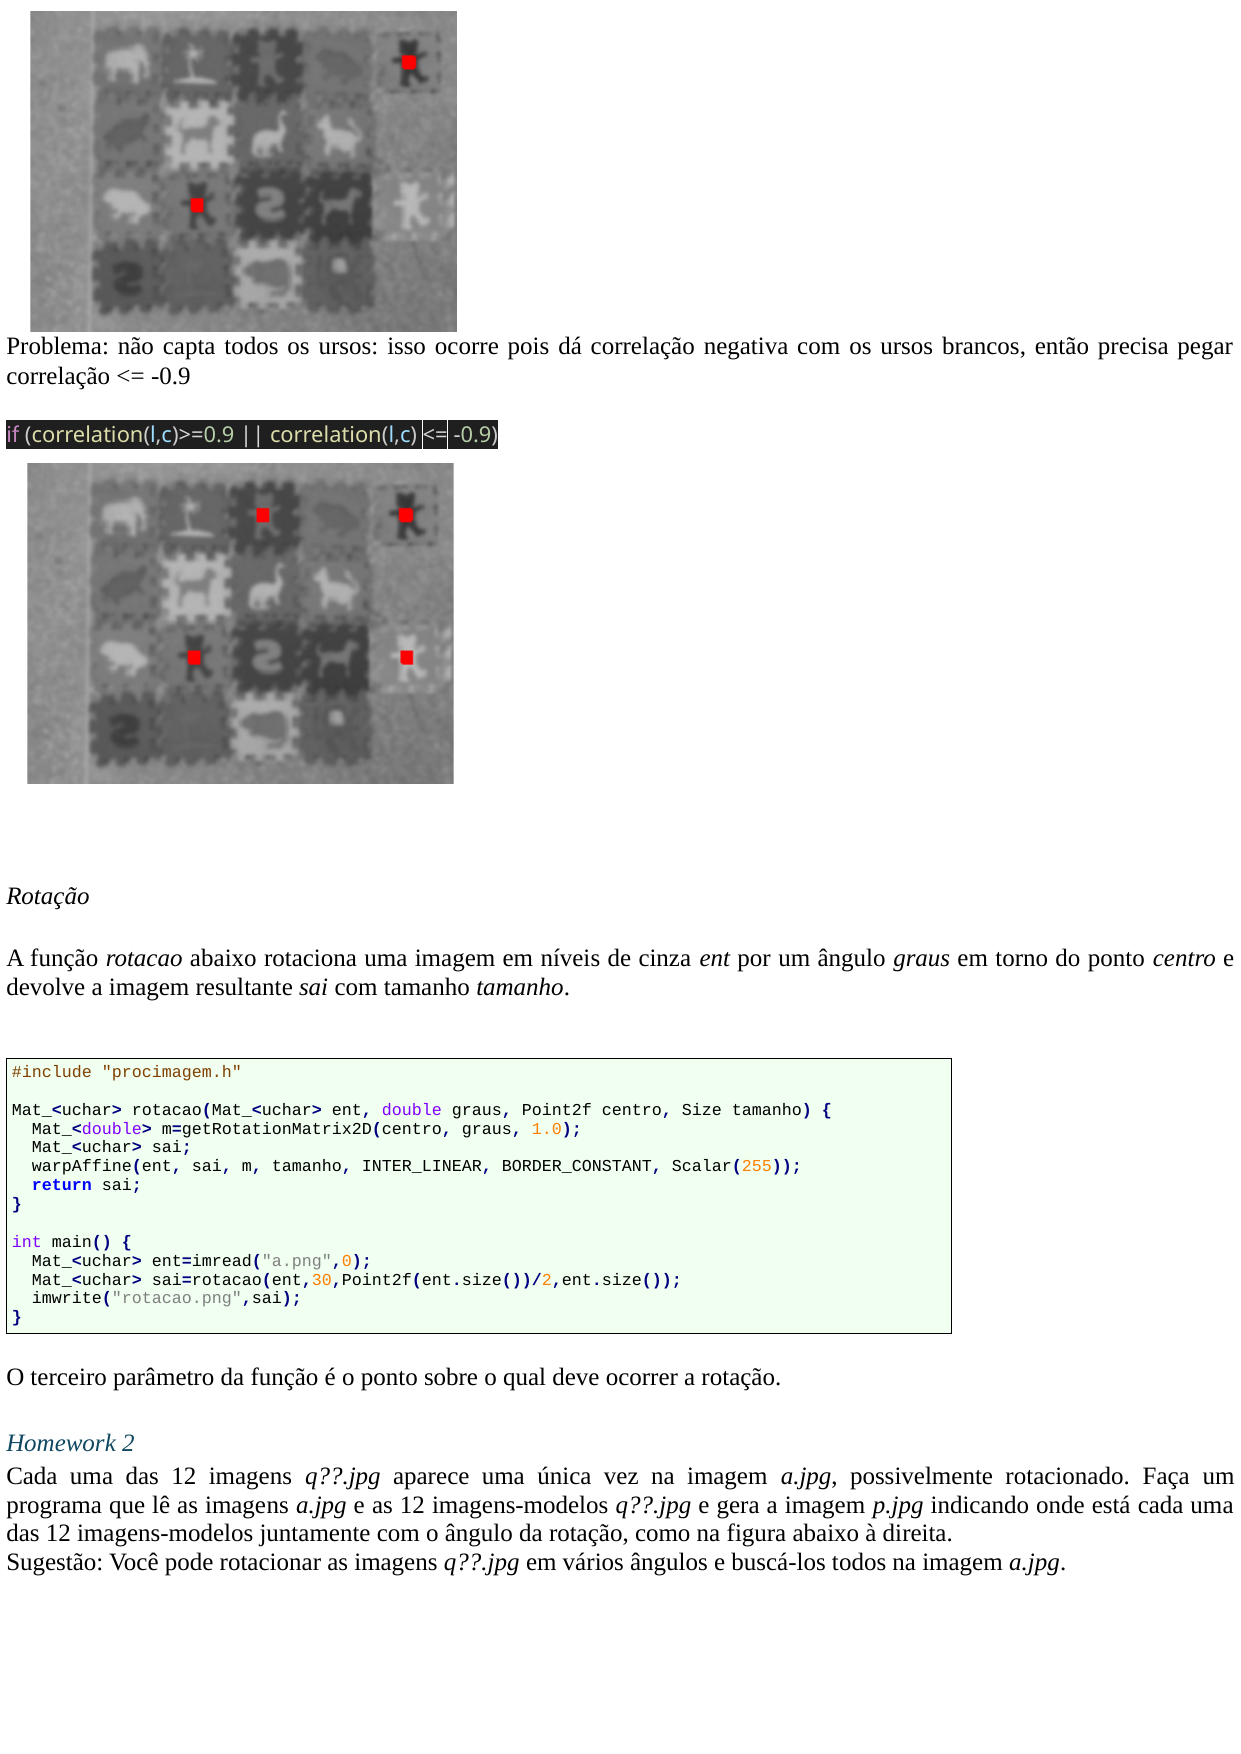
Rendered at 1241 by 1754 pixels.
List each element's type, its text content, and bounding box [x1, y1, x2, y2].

text A função rotacao abaixo rotaciona uma imagem em níveis de cinza ent por um ângulo graus em torno do ponto centro e devolve a imagem resultante sai com tamanho tamanho. [6, 943, 1234, 1000]
text Sugestão: Você pode rotacionar as imagens q??.jpg em vários ângulos e buscá-los todos na imagem a.jpg. [6, 1547, 1234, 1576]
subtitle Homework 2 [6, 1428, 1234, 1457]
text Cada uma das 12 imagens q??.jpg aparece uma única vez na imagem a.jpg, possivelmente rotacionado. Faça um programa que lê as imagens a.jpg e as 12 imagens-modelos q??.jpg e gera a imagem p.jpg indicando onde está cada uma das 12 imagens-modelos juntamente com o ângulo da rotação, como na figura abaixo à direita. [6, 1461, 1234, 1547]
table_header #include "procimagem.h" Mat_<uchar> rotacao(Mat_<uchar> ent, double graus, Point2f centro, Size tamanho) { Mat_<double> m=getRotationMatrix2D(centro, graus, 1.0); Mat_<uchar> sai; warpAffine(ent, sai, m, tamanho, INTER_LINEAR, BORDER_CONSTANT, Scalar(255)); return sai; } int main() { Mat_<uchar> ent=imread("a.png",0); Mat_<uchar> sai=rotacao(ent,30,Point2f(ent.size())/2,ent.size()); imwrite("rotacao.png",sai); } [7, 1059, 951, 1333]
picture [27, 463, 454, 784]
subtitle Rotação [6, 881, 1234, 910]
text if (correlation(l,c)>=0.9 || correlation(l,c) <= -0.9) [6, 419, 1234, 449]
text Problema: não capta todos os ursos: isso ocorre pois dá correlação negativa com os ursos brancos, então precisa pegar correlação <= -0.9 [6, 0, 1234, 390]
text O terceiro parâmetro da função é o ponto sobre o qual deve ocorrer a rotação. [6, 1362, 1234, 1391]
picture [30, 11, 457, 332]
